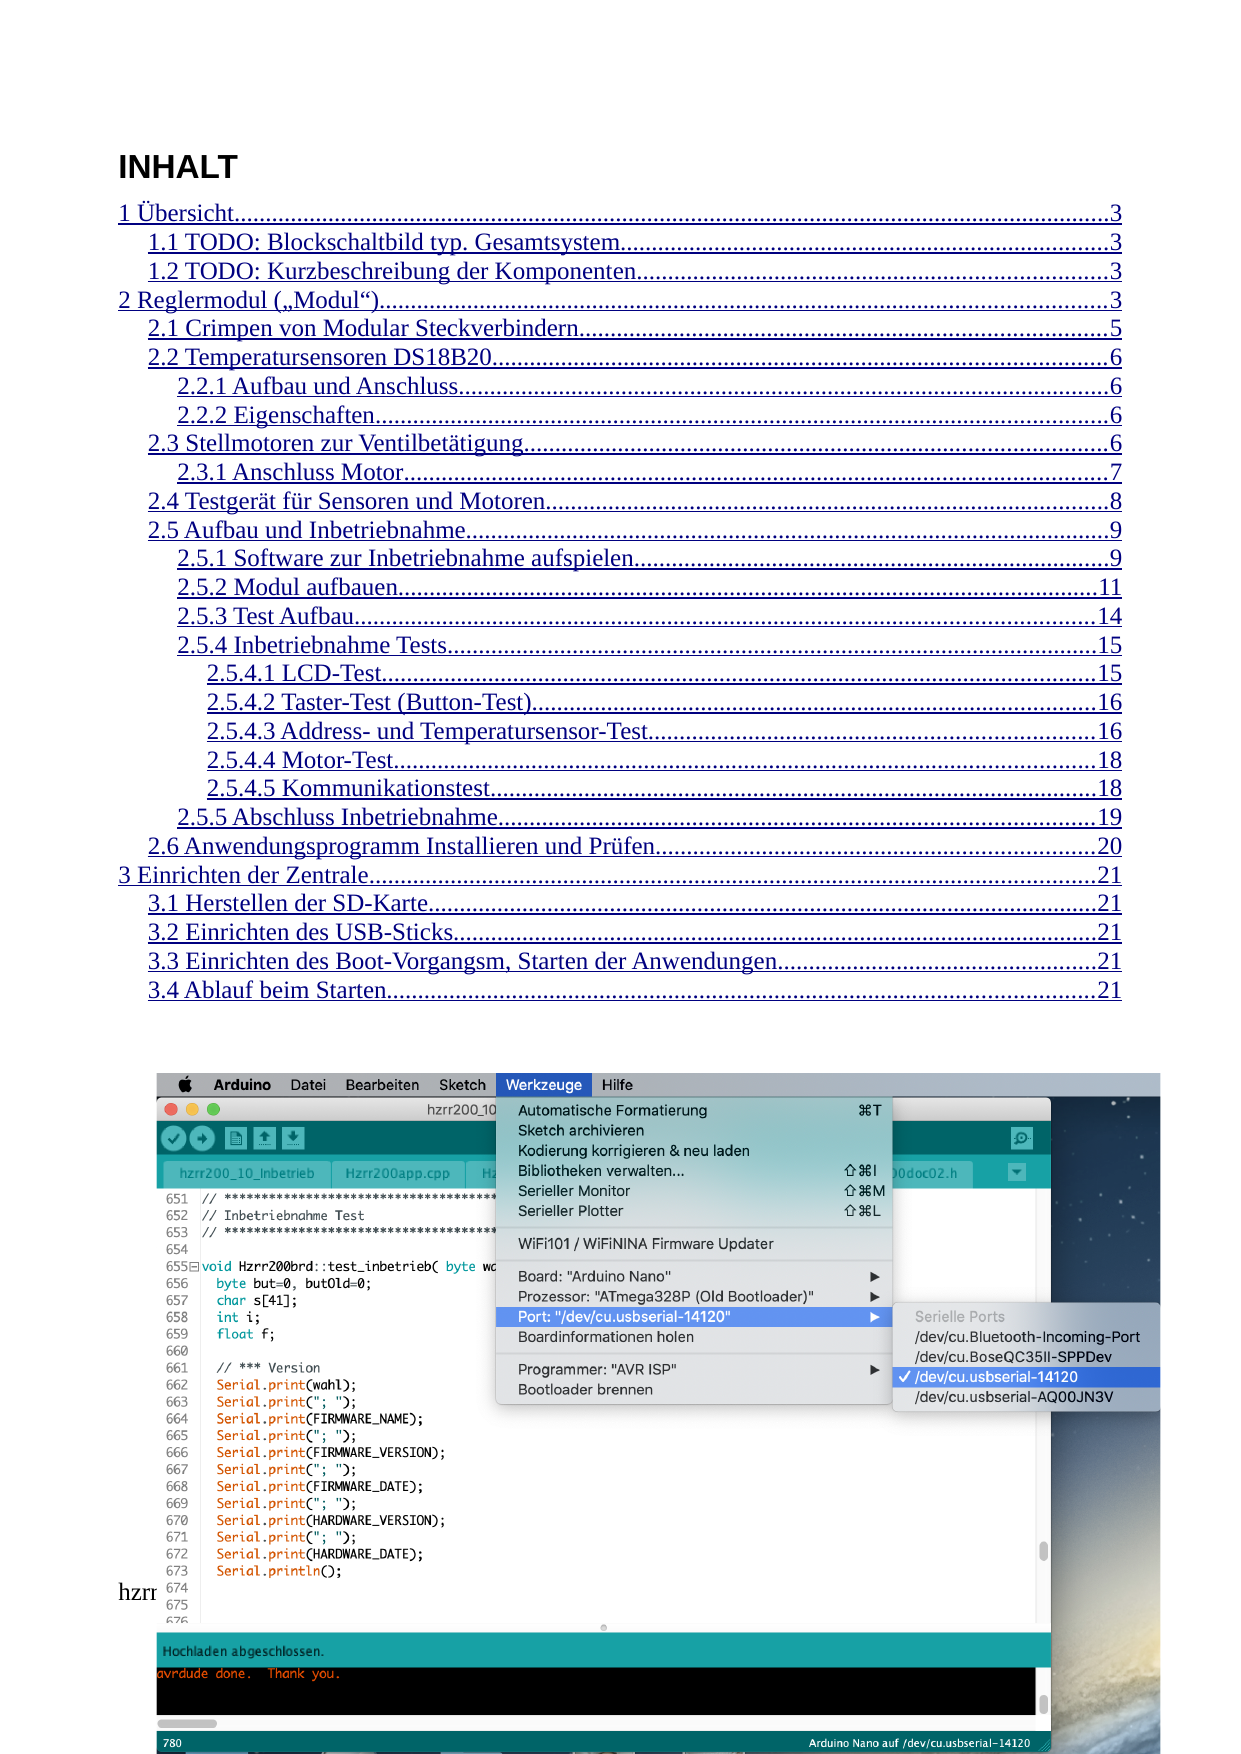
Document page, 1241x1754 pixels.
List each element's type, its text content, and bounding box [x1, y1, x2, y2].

text 2.2.2 Eigenschaften 6 [177, 400, 1122, 425]
text 2.5.4.3 Address- und Temperatursensor-Test 16 [207, 716, 1122, 741]
text 2.5 Aufbau und Inbetriebnahme 9 [148, 515, 1122, 540]
text 3.2 Einrichten des USB-Sticks 21 [148, 917, 1122, 942]
text 2.3 Stellmotoren zur Ventilbetätigung 6 [148, 428, 1122, 453]
text 1.1 TODO: Blockschaltbild typ. Gesamtsystem 3 [148, 227, 1122, 252]
text 2.5.4.2 Taster-Test (Button-Test) 16 [207, 687, 1122, 712]
text 3.4 Ablauf beim Starten 21 [148, 975, 1122, 1000]
text 2.3.1 Anschluss Motor 7 [177, 457, 1122, 482]
text 2.5.5 Abschluss Inbetriebnahme 19 [177, 802, 1122, 827]
text 2.6 Anwendungsprogramm Installieren und Prüfen 20 [148, 831, 1122, 856]
text 2.2.1 Aufbau und Anschluss 6 [177, 371, 1122, 396]
text 2.5.2 Modul aufbauen 11 [177, 572, 1122, 597]
subtitle INHALT [118, 148, 1122, 186]
text 2.5.4 Inbetriebnahme Tests 15 [177, 630, 1122, 655]
text 2.5.4.5 Kommunikationstest 18 [207, 773, 1122, 798]
text 2.5.4.1 LCD-Test 15 [207, 658, 1122, 683]
text 2.1 Crimpen von Modular Steckverbindern 5 [148, 313, 1122, 338]
text 2.5.4.4 Motor-Test 18 [207, 745, 1122, 770]
text 2.5.3 Test Aufbau 14 [177, 601, 1122, 626]
text 3.3 Einrichten des Boot-Vorgangsm, Starten der Anwendungen 21 [148, 946, 1122, 971]
text 3.1 Herstellen der SD-Karte 21 [148, 888, 1122, 913]
text 1.2 TODO: Kurzbeschreibung der Komponenten 3 [148, 256, 1122, 281]
text 2.2 Temperatursensoren DS18B20 6 [148, 342, 1122, 367]
text 2.5.1 Software zur Inbetriebnahme aufspielen 9 [177, 543, 1122, 568]
text 2 Reglermodul („Modul“) 3 [118, 285, 1122, 310]
text 1 Übersicht 3 [118, 198, 1122, 223]
text 3 Einrichten der Zentrale 21 [118, 860, 1122, 885]
text 2.4 Testgerät für Sensoren und Motoren 8 [148, 486, 1122, 511]
